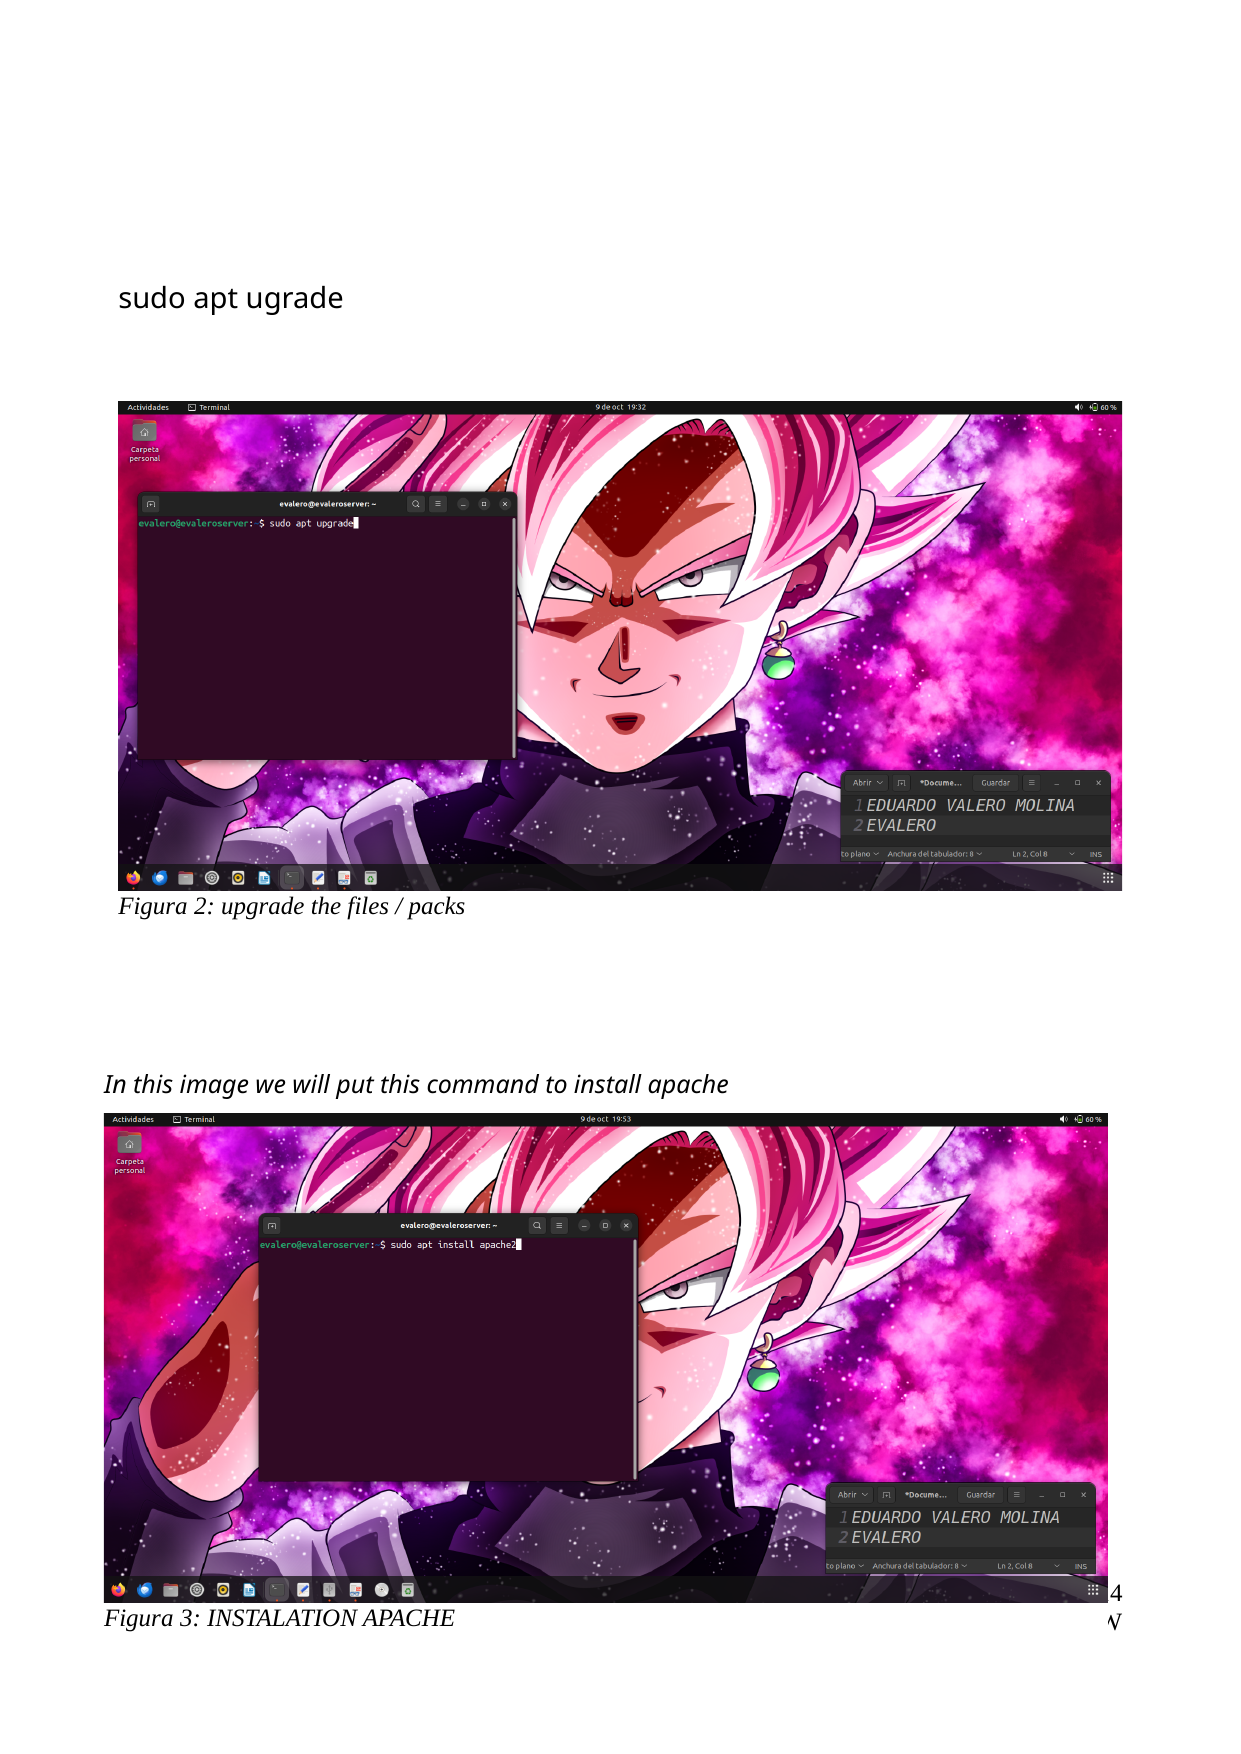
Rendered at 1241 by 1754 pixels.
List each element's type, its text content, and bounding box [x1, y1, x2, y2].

text In this image we will put this command to install apache [104, 1066, 1108, 1113]
picture [103, 1113, 1108, 1603]
text sudo apt ugrade [118, 277, 1122, 317]
picture [118, 401, 1123, 891]
text Figura 2: upgrade the files / packs [118, 891, 1122, 919]
text Figura 3: INSTALATION APACHE [104, 1603, 1108, 1632]
